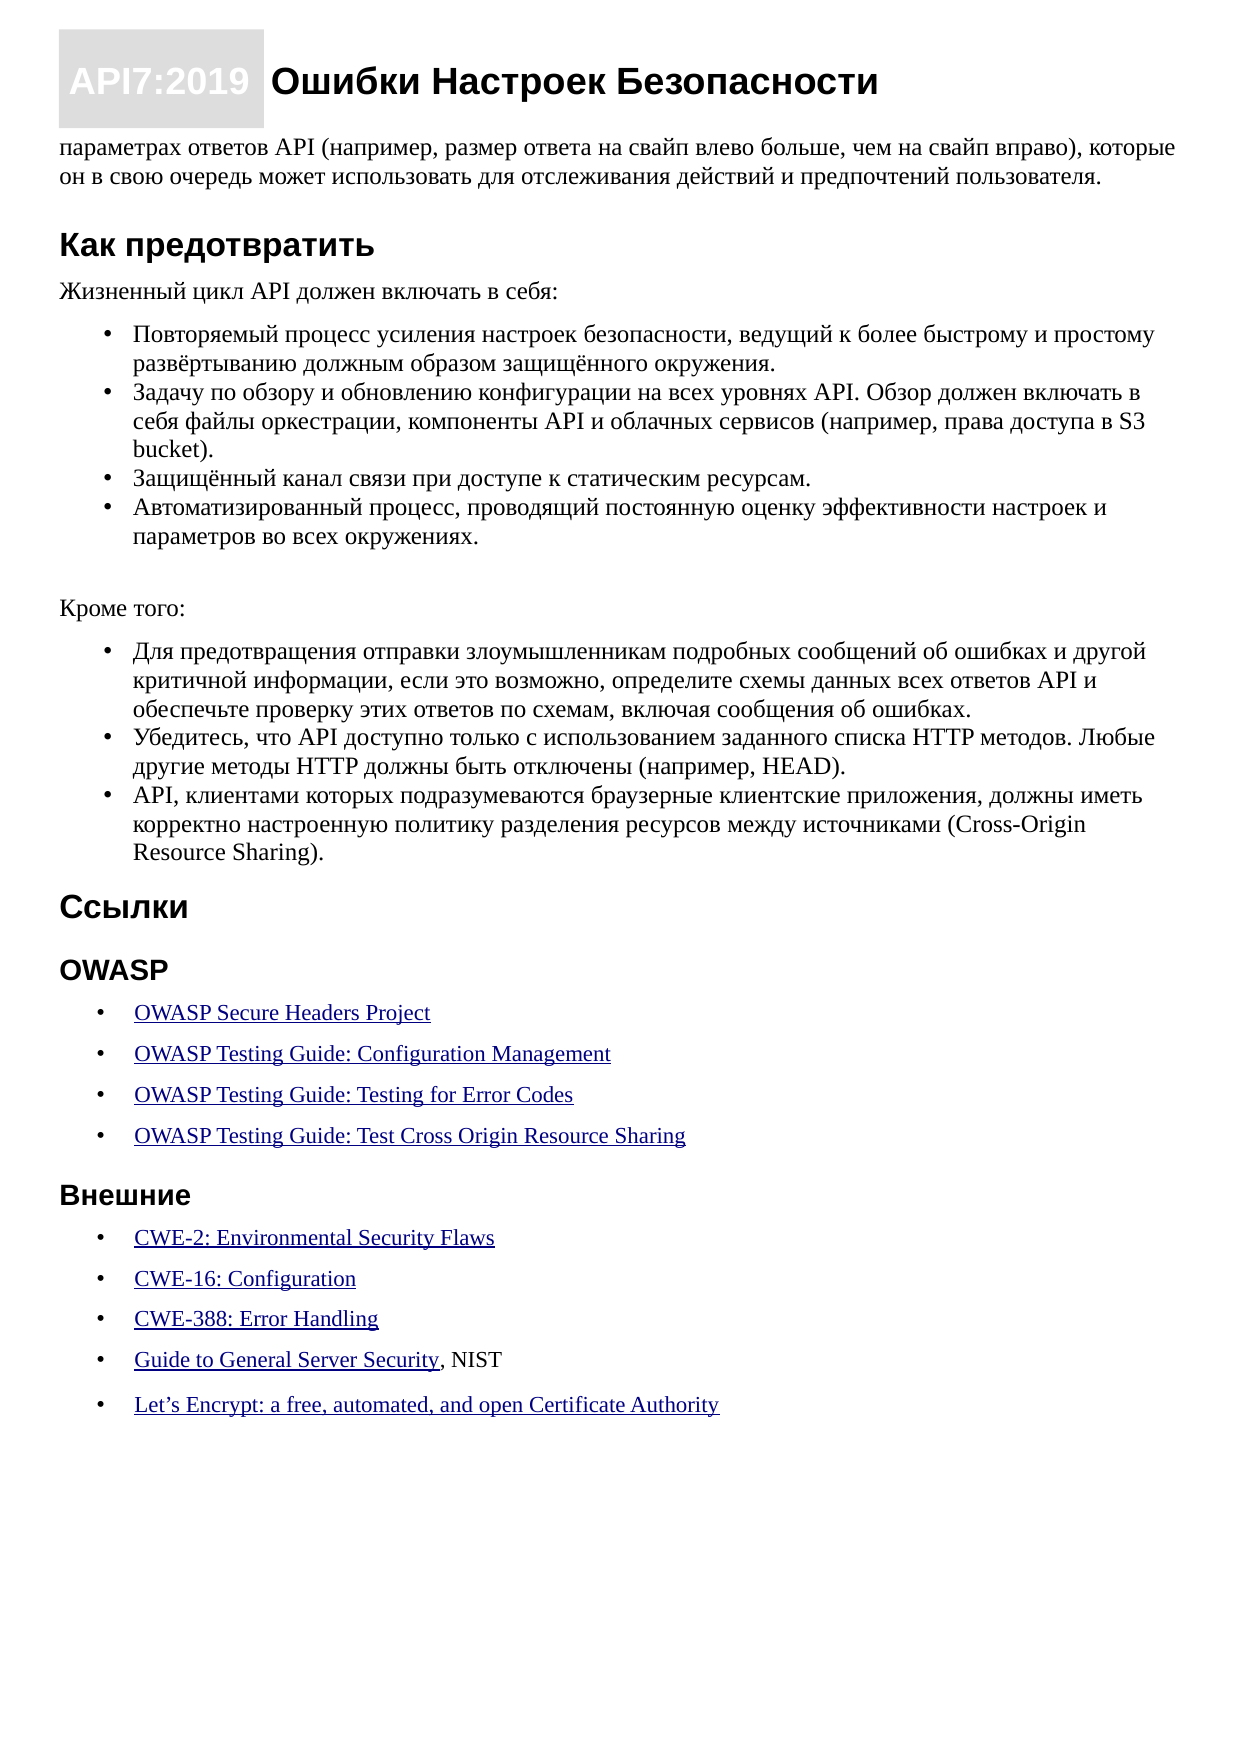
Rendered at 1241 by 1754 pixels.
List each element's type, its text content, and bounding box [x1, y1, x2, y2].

list Автоматизированный процесс, проводящий постоянную оценку эффективности настроек и параметров во всех окружениях. [103, 492, 1181, 549]
list Для предотвращения отправки злоумышленникам подробных сообщений об ошибках и другой критичной информации, если это возможно, определите схемы данных всех ответов API и обеспечьте проверку этих ответов по схемам, включая сообщения об ошибках. [103, 636, 1181, 722]
list Guide to General Server Security, NIST [97, 1346, 1181, 1373]
list CWE-16: Configuration [97, 1264, 1181, 1291]
list OWASP Testing Guide: Testing for Error Codes [97, 1081, 1181, 1107]
subtitle OWASP [59, 953, 1181, 987]
list Убедитесь, что API доступно только с использованием заданного списка HTTP методов. Любые другие методы HTTP должны быть отключены (например, HEAD). [103, 722, 1181, 780]
list OWASP Testing Guide: Configuration Management [97, 1040, 1181, 1066]
list Let’s Encrypt: a free, automated, and open Certificate Authority [97, 1391, 1181, 1418]
subtitle Ссылки [59, 887, 1181, 926]
list OWASP Testing Guide: Test Cross Origin Resource Sharing [97, 1122, 1181, 1148]
list Защищённый канал связи при доступе к статическим ресурсам. [103, 463, 1181, 492]
list Повторяемый процесс усиления настроек безопасности, ведущий к более быстрому и простому развёртыванию должным образом защищённого окружения. [103, 319, 1181, 377]
list OWASP Secure Headers Project [97, 999, 1181, 1025]
text Кроме того: [59, 593, 1181, 622]
list CWE-388: Error Handling [97, 1306, 1181, 1332]
subtitle Как предотвратить [59, 225, 1181, 264]
list API, клиентами которых подразумеваются браузерные клиентские приложения, должны иметь корректно настроенную политику разделения ресурсов между источниками (Cross-Origin Resource Sharing). [103, 780, 1181, 866]
subtitle Внешние [59, 1177, 1181, 1211]
list Задачу по обзору и обновлению конфигурации на всех уровнях API. Обзор должен включать в себя файлы оркестрации, компоненты API и облачных сервисов (например, права доступа в S3 bucket). [103, 377, 1181, 463]
text Жизненный цикл API должен включать в себя: [59, 276, 1181, 305]
text параметрах ответов API (например, размер ответа на свайп влево больше, чем на свайп вправо), которые он в свою очередь может использовать для отслеживания действий и предпочтений пользователя. [59, 132, 1181, 190]
list CWE-2: Environmental Security Flaws [97, 1224, 1181, 1250]
